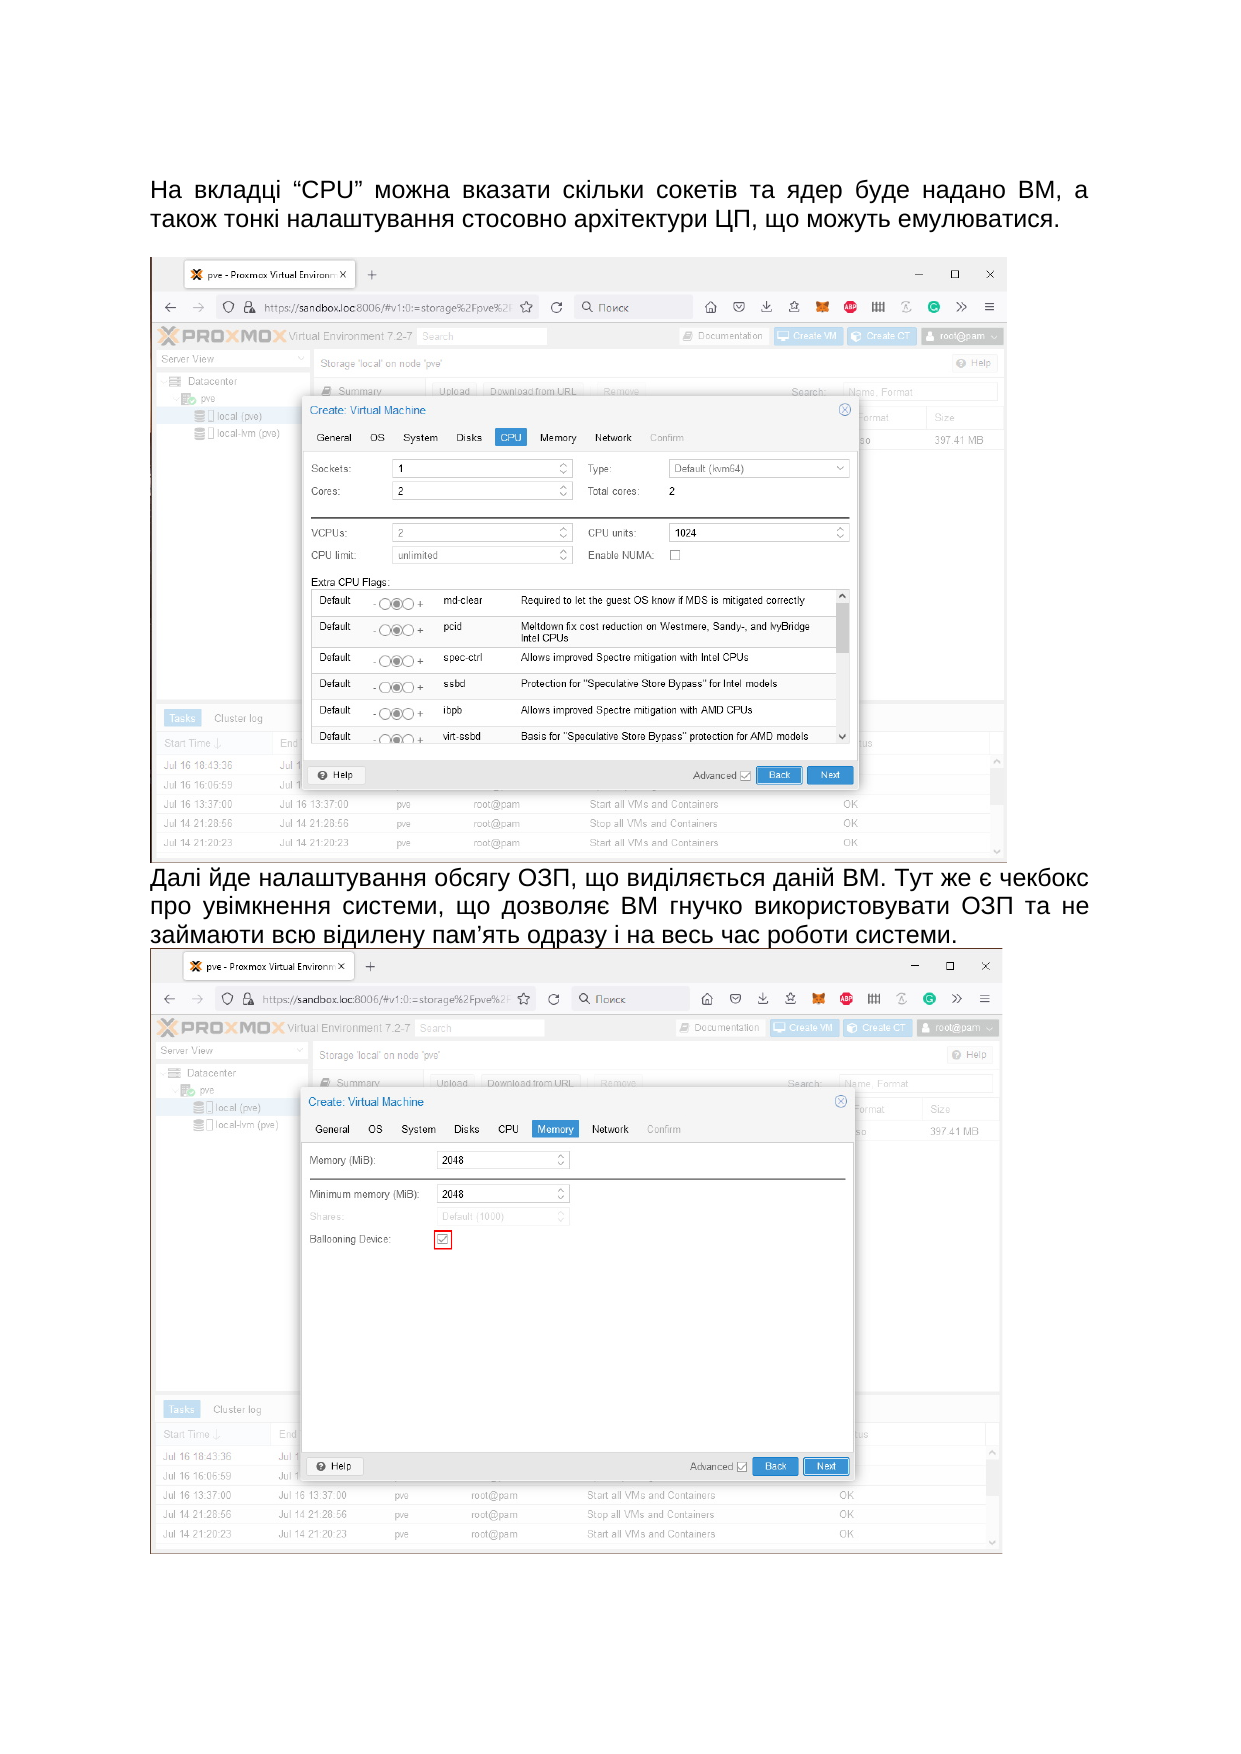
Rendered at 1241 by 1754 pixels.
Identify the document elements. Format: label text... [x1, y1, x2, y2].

text Далі йде налаштування обсягу ОЗП, що виділяється даній ВМ. Тут же є чекбокс про увімкнення системи, що дозволяє ВМ гнучко використовувати ОЗП та не займаюти всю відилену пам’ять одразу і на весь час роботи системи. [150, 862, 1090, 949]
picture [150, 257, 1007, 863]
text На вкладці “CPU” можна вказати скільки сокетів та ядер буде надано ВМ, а також тонкі налаштування стосовно архітектури ЦП, що можуть емулюватися. [150, 175, 1090, 232]
picture [150, 948, 1003, 1554]
